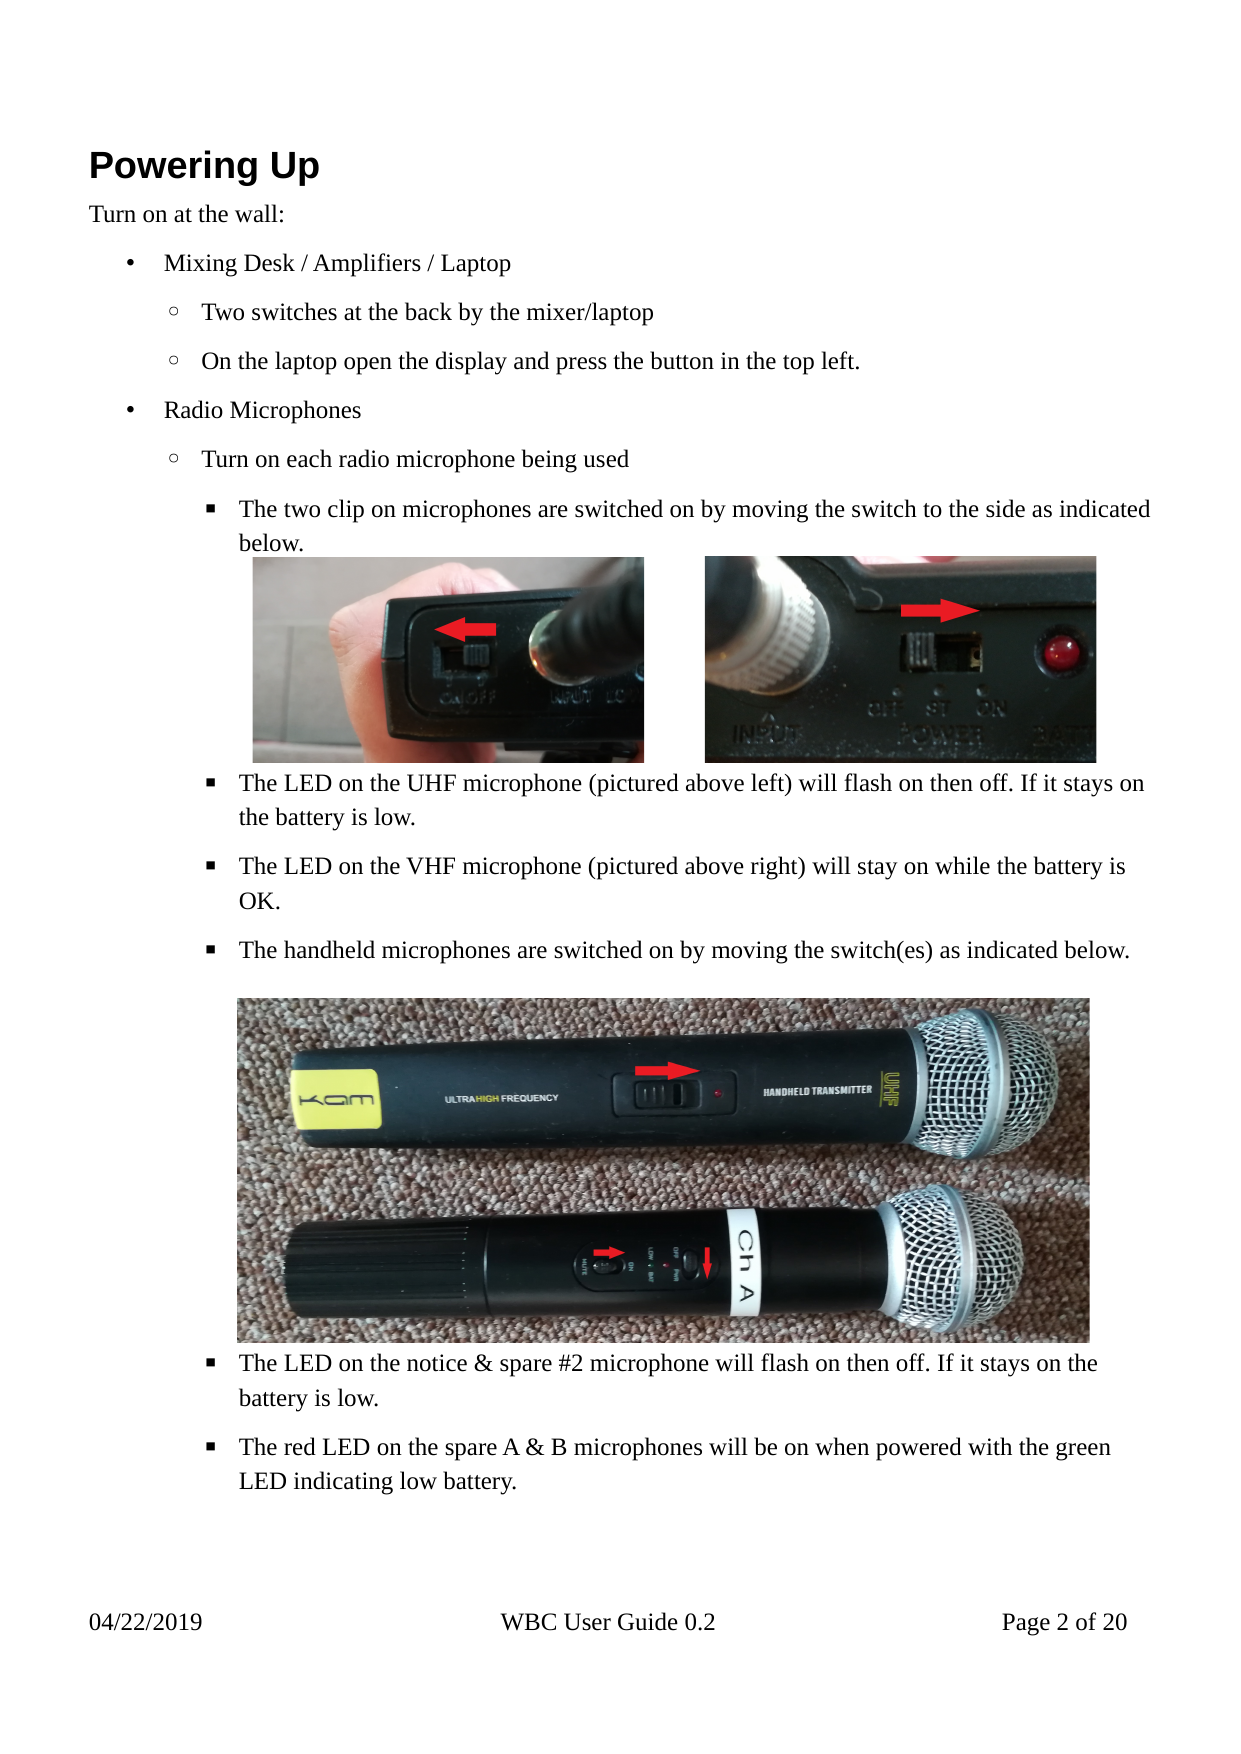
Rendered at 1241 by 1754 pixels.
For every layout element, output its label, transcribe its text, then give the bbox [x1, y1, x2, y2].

list Turn on each radio microphone being used [163, 444, 1152, 473]
list The LED on the notice & spare #2 microphone will flash on then off. If it stays on the battery is low. [201, 984, 1152, 1412]
list The handheld microphones are switched on by moving the switch(es) as indicated below. [201, 935, 1152, 964]
picture [237, 998, 1090, 1190]
list Mixing Desk / Amplifiers / Laptop [126, 248, 1152, 277]
list Radio Microphones [126, 396, 1152, 424]
picture [252, 557, 645, 763]
text Turn on at the wall: [88, 199, 1152, 228]
list On the laptop open the display and press the button in the top left. [163, 346, 1152, 375]
subtitle Powering Up [88, 143, 1152, 187]
list The two clip on microphones are switched on by moving the switch to the side as indicated below. [201, 494, 1152, 557]
list Two switches at the back by the mixer/laptop [163, 297, 1152, 326]
list The red LED on the spare A & B microphones will be on when powered with the green LED indicating low battery. [201, 1432, 1152, 1495]
list The LED on the UHF microphone (pictured above left) will flash on then off. If it stays on the battery is low. [201, 577, 1152, 831]
list The LED on the VHF microphone (pictured above right) will stay on while the battery is OK. [201, 851, 1152, 915]
picture [704, 556, 1097, 763]
